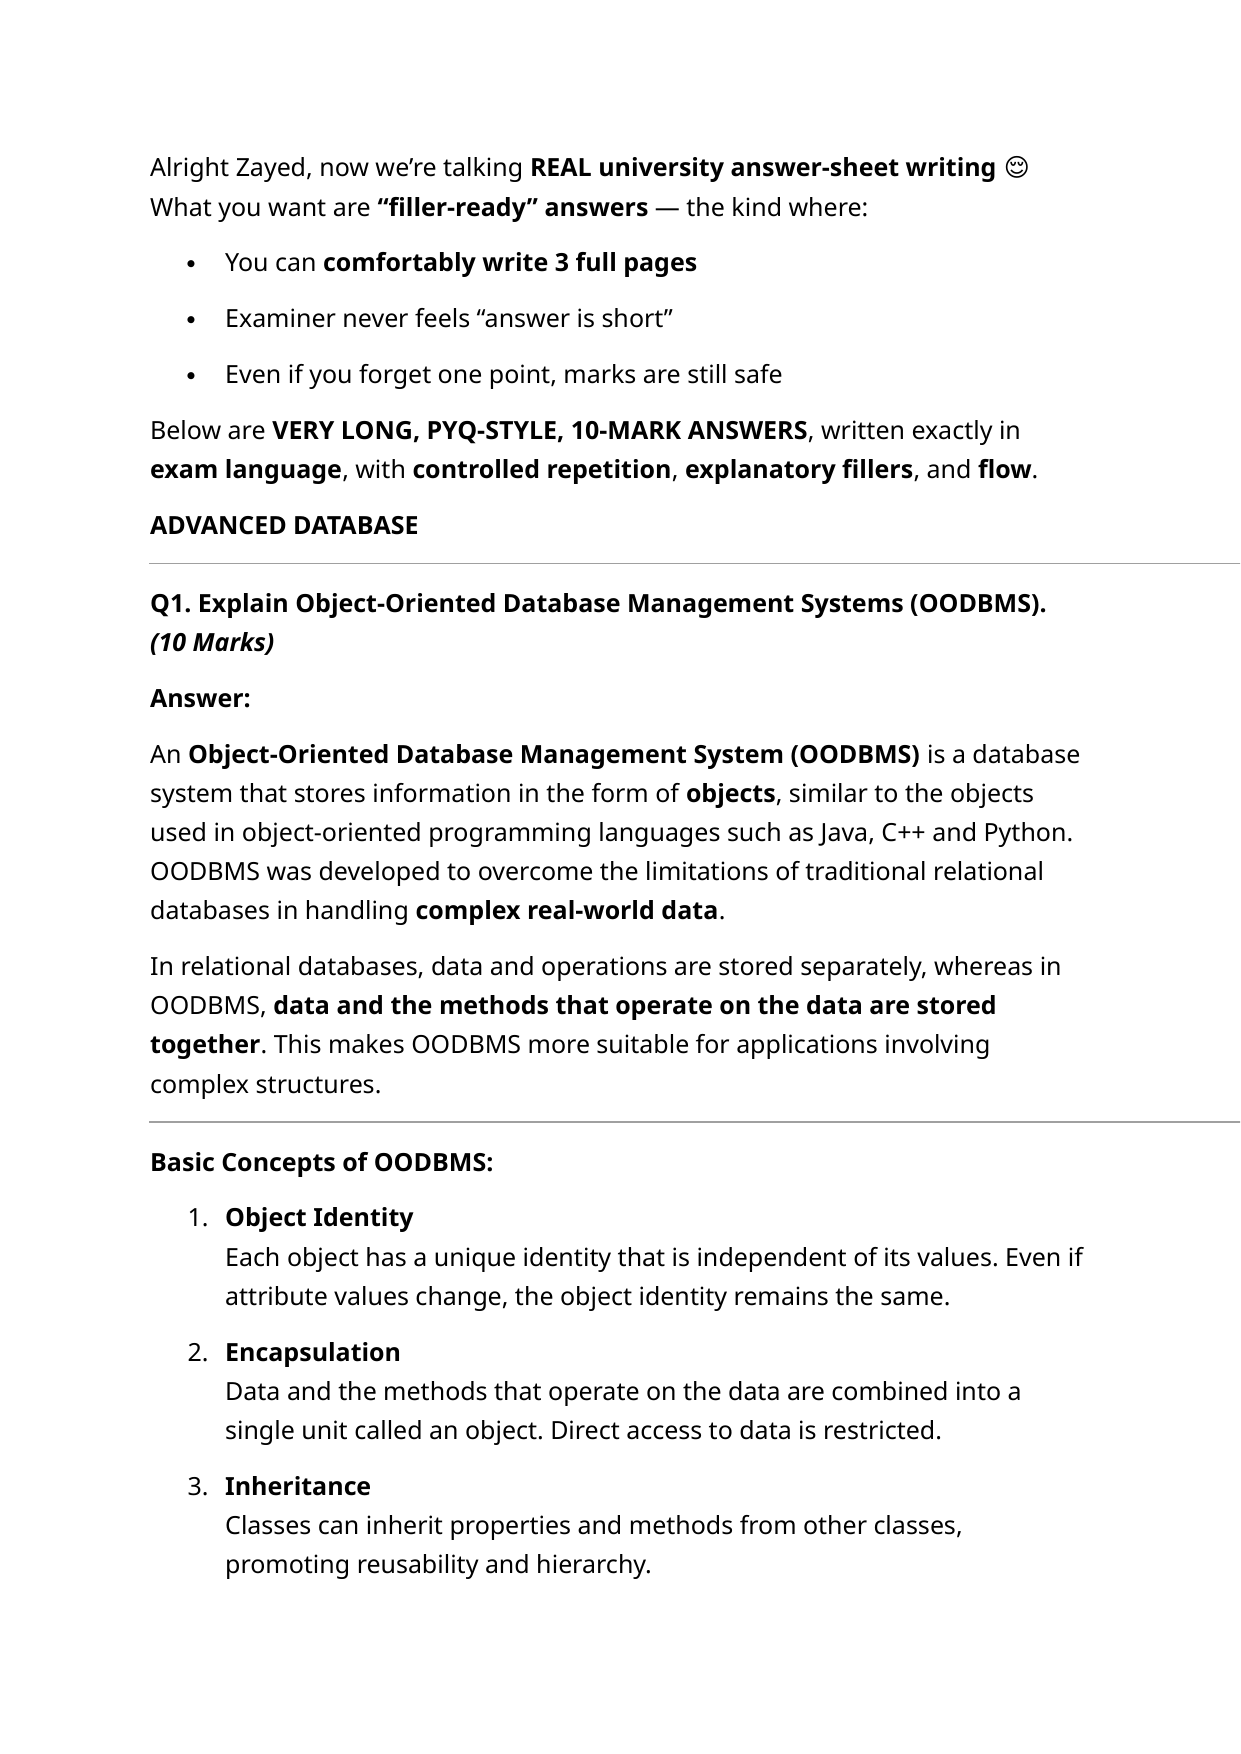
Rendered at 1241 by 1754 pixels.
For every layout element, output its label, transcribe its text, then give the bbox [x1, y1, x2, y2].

list Object Identity Each object has a unique identity that is independent of its values. Even if attribute values change, the object identity remains the same. [187, 1200, 1090, 1312]
text ADVANCED DATABASE [150, 507, 1090, 542]
text Basic Concepts of OODBMS: [150, 1144, 1090, 1178]
text An Object-Oriented Database Management System (OODBMS) is a database system that stores information in the form of objects, similar to the objects used in object-oriented programming languages such as Java, C++ and Python. OODBMS was developed to overcome the limitations of traditional relational databases in handling complex real-world data. [150, 736, 1090, 927]
list Even if you forget one point, marks are still safe [187, 357, 1090, 391]
list Examiner never feels “answer is short” [187, 301, 1090, 335]
text Answer: [150, 680, 1090, 714]
text Below are VERY LONG, PYQ-STYLE, 10-MARK ANSWERS, written exactly in exam language, with controlled repetition, explanatory fillers, and flow. [150, 412, 1090, 486]
list Inheritance Classes can inherit properties and methods from other classes, promoting reusability and hierarchy. [187, 1468, 1090, 1581]
text Q1. Explain Object-Oriented Database Management Systems (OODBMS). (10 Marks) [150, 585, 1090, 659]
list You can comfortably write 3 full pages [187, 245, 1090, 279]
text Alright Zayed, now we’re talking REAL university answer-sheet writing 😌 What you want are “filler-ready” answers — the kind where: [150, 150, 1090, 223]
list Encapsulation Data and the methods that operate on the data are combined into a single unit called an object. Direct access to data is restricted. [187, 1334, 1090, 1447]
text In relational databases, data and operations are stored separately, whereas in OODBMS, data and the methods that operate on the data are stored together. This makes OODBMS more suitable for applications involving complex structures. [150, 949, 1090, 1100]
